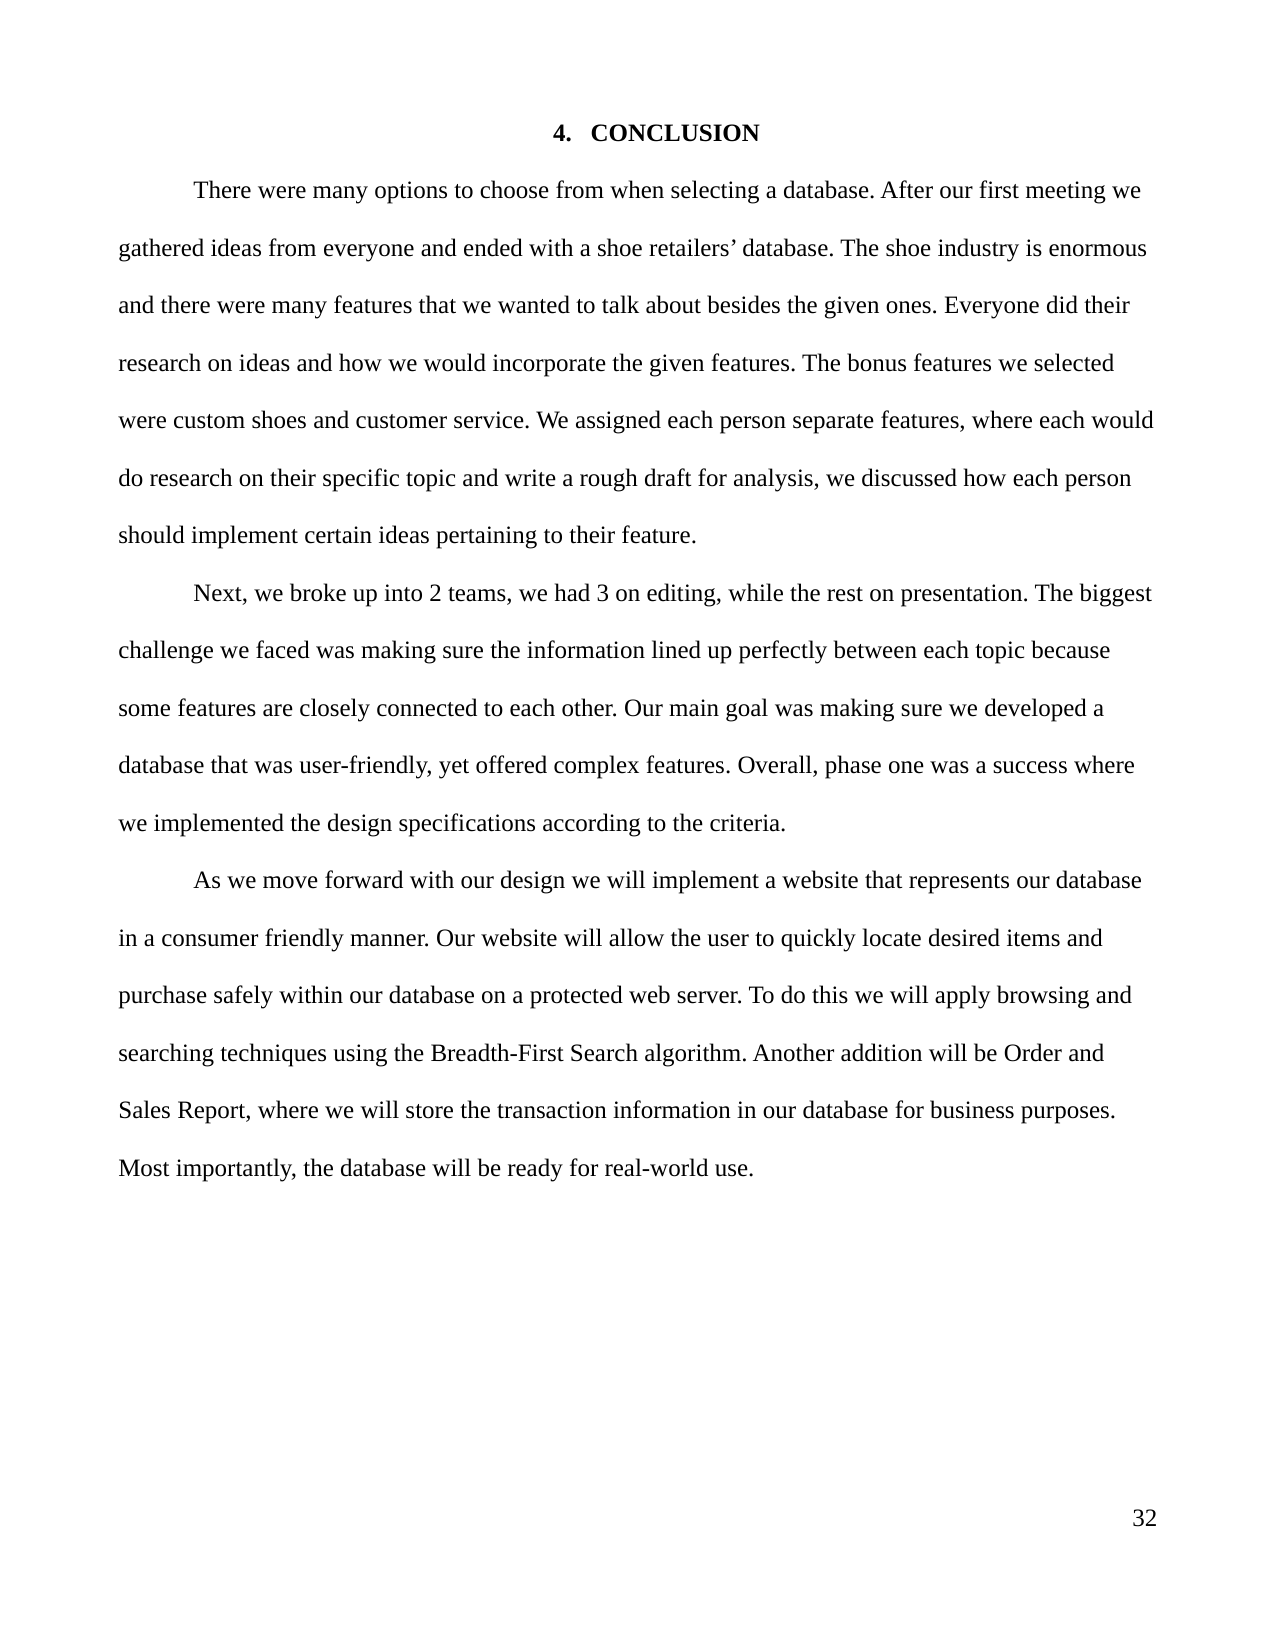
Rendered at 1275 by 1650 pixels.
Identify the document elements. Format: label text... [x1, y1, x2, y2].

text As we move forward with our design we will implement a website that represents our database in a consumer friendly manner. Our website will allow the user to quickly locate desired items and purchase safely within our database on a protected web server. To do this we will apply browsing and searching techniques using the Breadth-First Search algorithm. Another addition will be Order and Sales Report, where we will store the transaction information in our database for business purposes. Most importantly, the database will be ready for real-world use. [118, 866, 1157, 1182]
subtitle CONCLUSION [156, 118, 1157, 147]
text Next, we broke up into 2 teams, we had 3 on editing, while the rest on presentation. The biggest challenge we faced was making sure the information lined up perfectly between each topic because some features are closely connected to each other. Our main goal was making sure we developed a database that was user-friendly, yet offered complex features. Overall, phase one was a success where we implemented the design specifications according to the criteria. [118, 578, 1157, 837]
text There were many options to choose from when selecting a database. After our first meeting we gathered ideas from everyone and ended with a shoe retailers’ database. The shoe industry is enormous and there were many features that we wanted to talk about besides the given ones. Everyone did their research on ideas and how we would incorporate the given features. The bonus features we selected were custom shoes and customer service. We assigned each person separate features, where each would do research on their specific topic and write a rough draft for analysis, we discussed how each person should implement certain ideas pertaining to their feature. [118, 176, 1157, 549]
